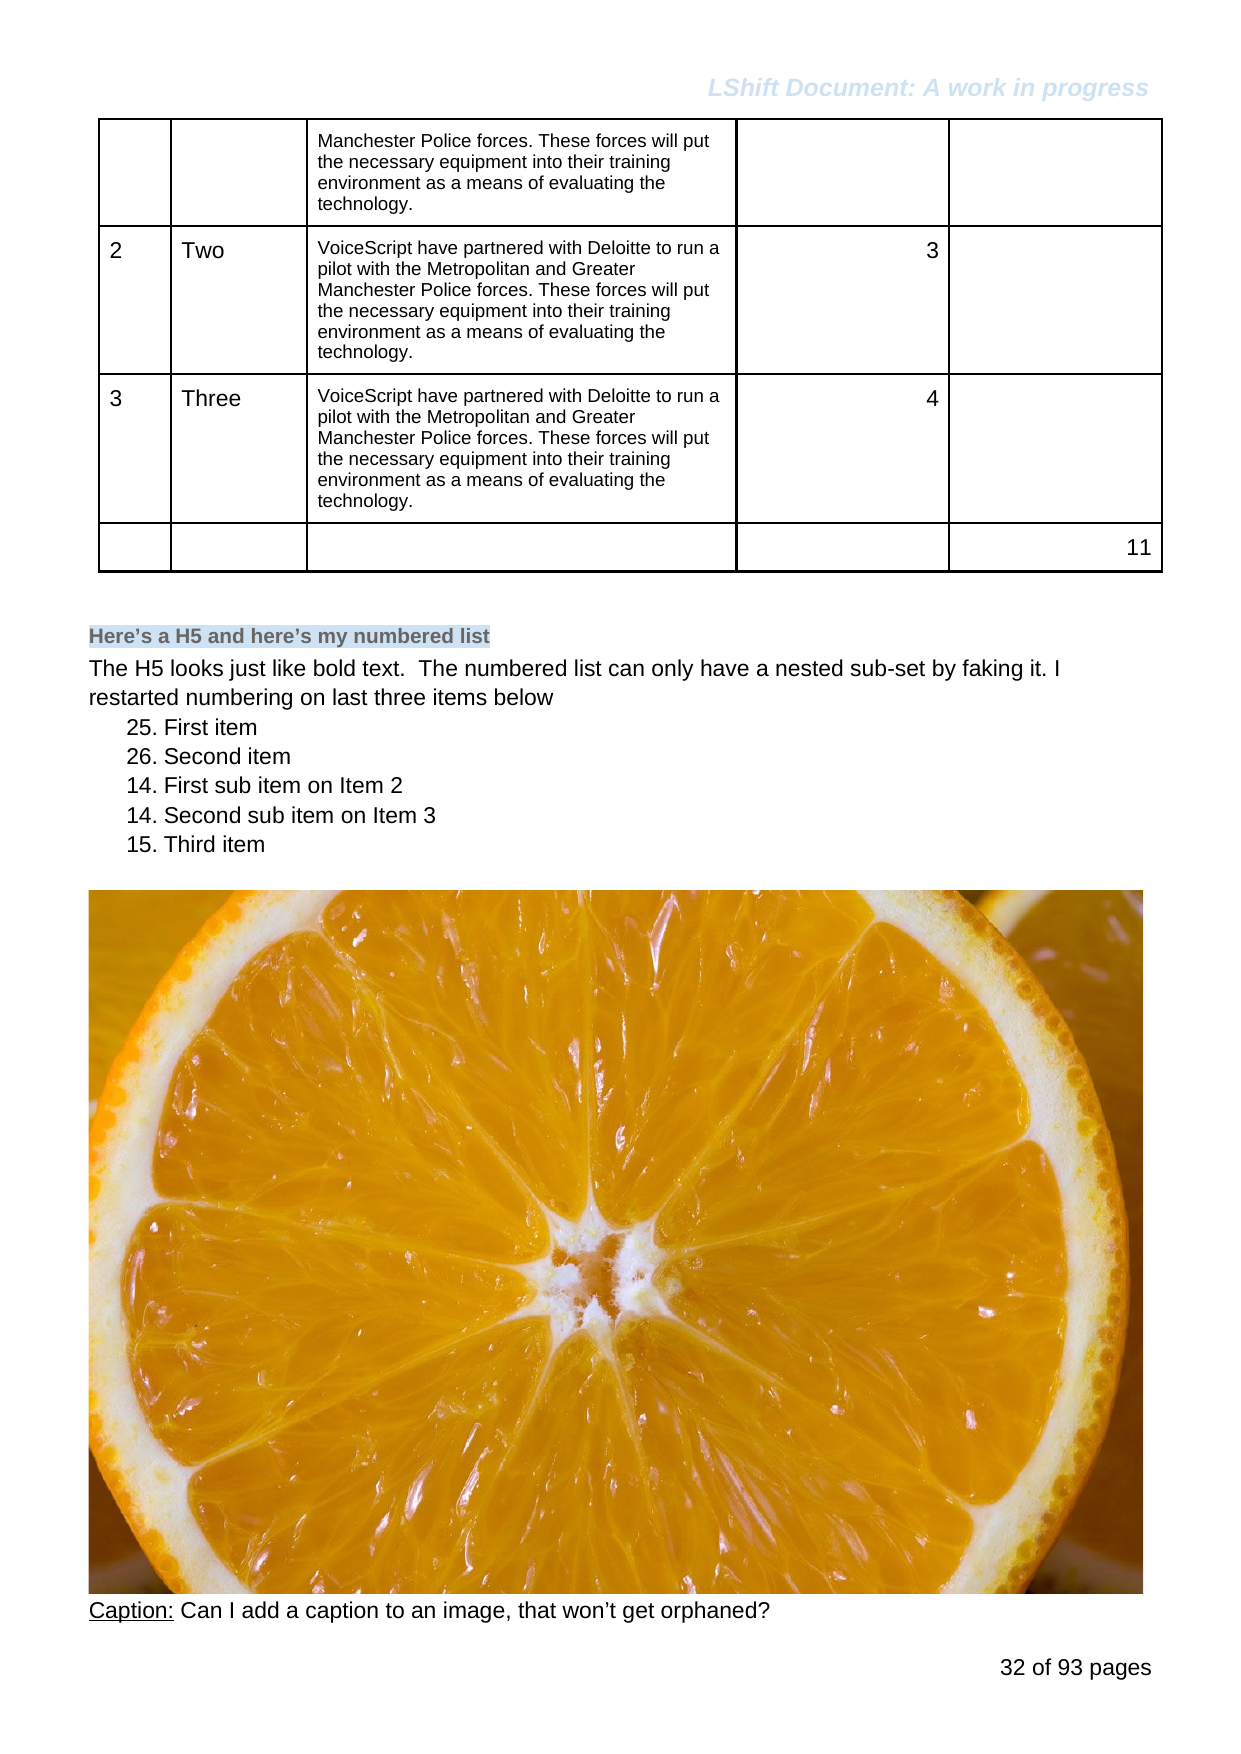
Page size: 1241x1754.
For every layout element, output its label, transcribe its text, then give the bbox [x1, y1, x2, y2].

list Second item [126, 744, 1152, 769]
text The H5 looks just like bold text. The numbered list can only have a nested sub-set by faking it. I restarted numbering on last three items below [88, 656, 1152, 711]
table_cell [738, 120, 948, 225]
table_cell 11 [950, 524, 1161, 570]
table_cell 3 [100, 375, 170, 522]
table_cell [100, 524, 170, 570]
table_cell VoiceScript have partnered with Deloitte to run a pilot with the Metropolitan and Greater Manchester Police forces. These forces will put the necessary equipment into their training environment as a means of evaluating the technology. [308, 227, 735, 373]
table_cell [950, 227, 1161, 373]
table_cell [172, 524, 306, 570]
list Third item [126, 832, 1152, 857]
table_cell 3 [738, 227, 948, 373]
table_cell [950, 120, 1161, 225]
table_cell Manchester Police forces. These forces will put the necessary equipment into their training environment as a means of evaluating the technology. [308, 120, 735, 225]
table_cell VoiceScript have partnered with Deloitte to run a pilot with the Metropolitan and Greater Manchester Police forces. These forces will put the necessary equipment into their training environment as a means of evaluating the technology. [308, 375, 735, 522]
table_cell [950, 375, 1161, 522]
table_cell Two [172, 227, 306, 373]
table_cell 2 [100, 227, 170, 373]
subtitle Here’s a H5 and here’s my numbered list [490, 625, 1152, 648]
table_cell [308, 524, 735, 570]
text Caption: Can I add a caption to an image, that won’t get orphaned? [88, 1597, 1152, 1623]
table_cell [738, 524, 948, 570]
list Second sub item on Item 3 [126, 802, 1152, 828]
table_cell [172, 120, 306, 225]
picture [88, 890, 1144, 1594]
table_cell Three [172, 375, 306, 522]
list First item [126, 714, 1152, 740]
table_cell 4 [738, 375, 948, 522]
table_cell [100, 120, 170, 225]
list First sub item on Item 2 [126, 773, 1152, 799]
